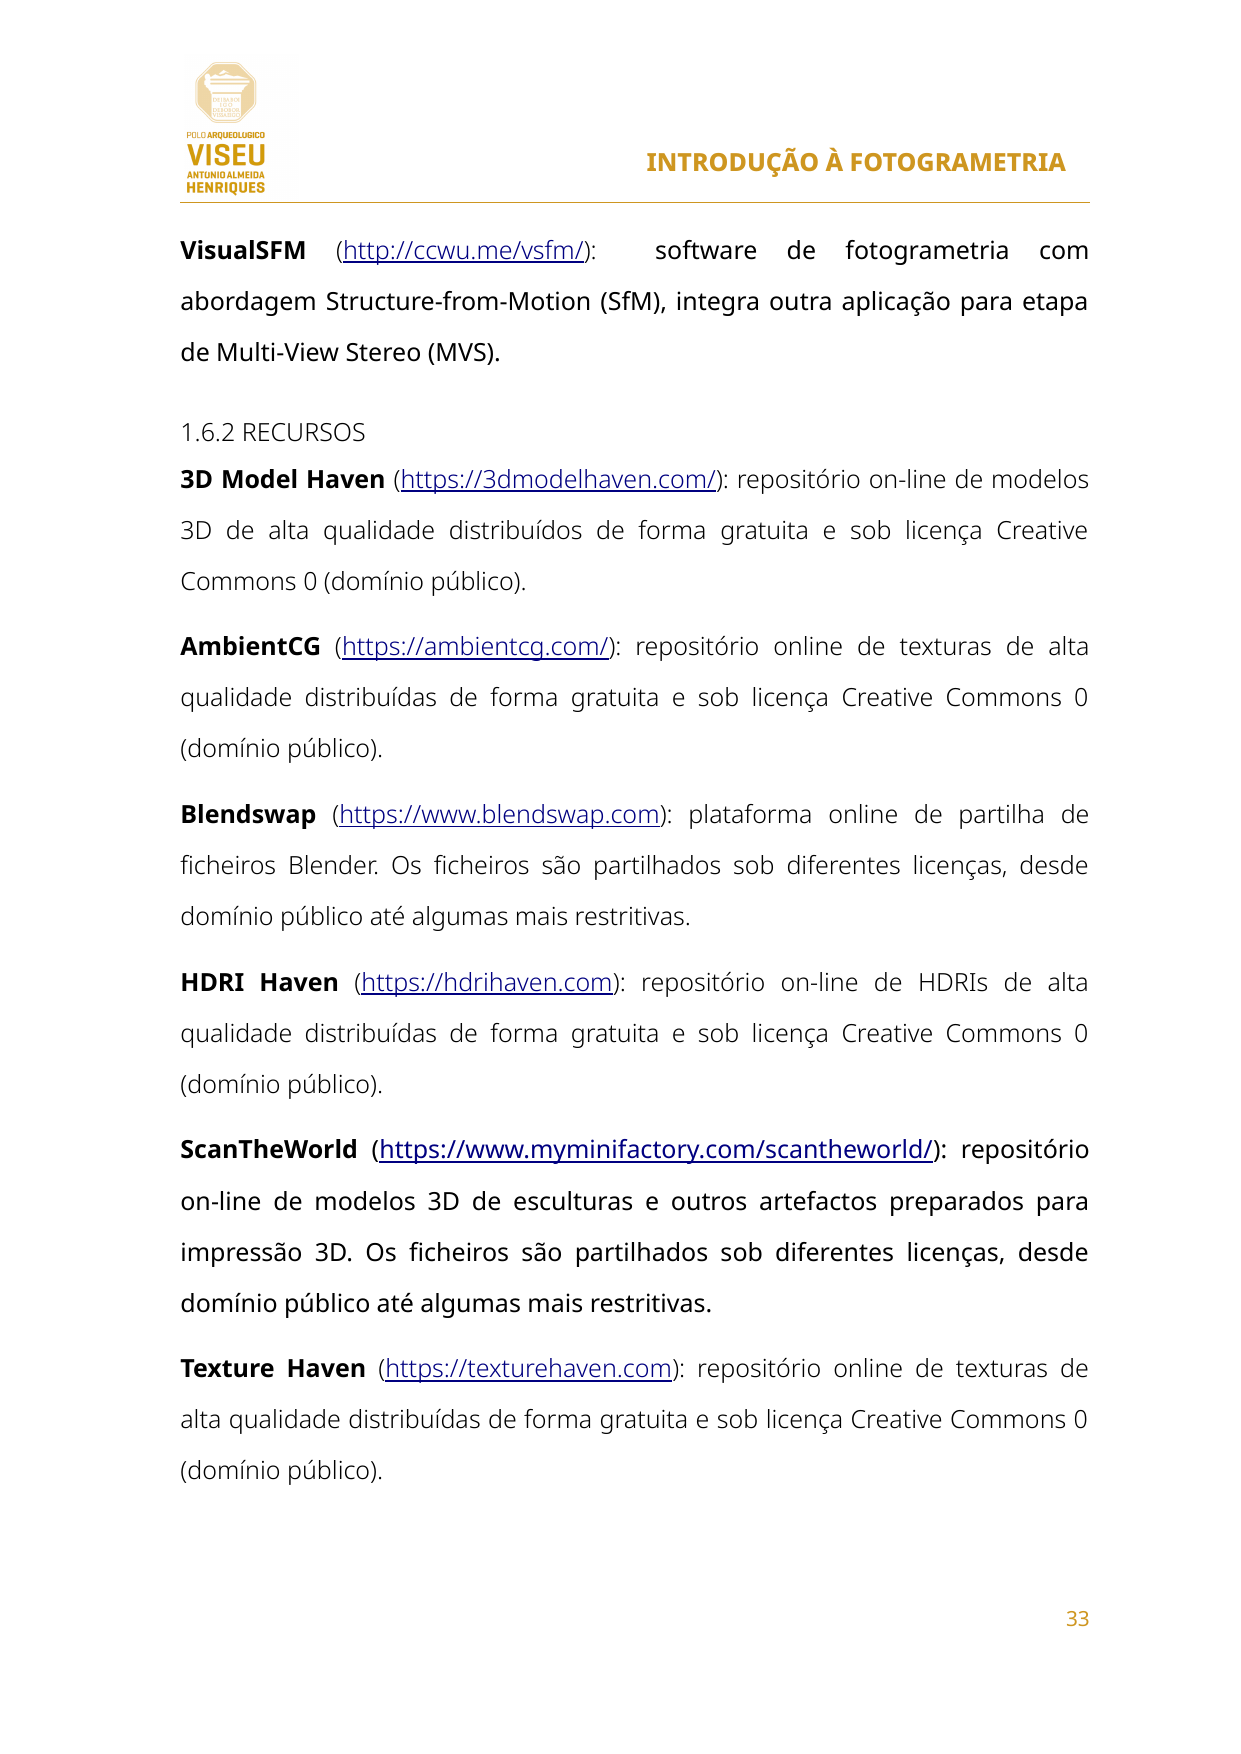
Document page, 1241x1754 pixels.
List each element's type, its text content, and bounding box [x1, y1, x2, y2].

text Texture Haven (https://texturehaven.com): repositório online de texturas de alta qualidade distribuídas de forma gratuita e sob licença Creative Commons 0 (domínio público). [180, 1351, 1090, 1487]
text HDRI Haven (https://hdrihaven.com): repositório on-line de HDRIs de alta qualidade distribuídas de forma gratuita e sob licença Creative Commons 0 (domínio público). [180, 964, 1090, 1101]
text 3D Model Haven (https://3dmodelhaven.com/): repositório on-line de modelos 3D de alta qualidade distribuídos de forma gratuita e sob licença Creative Commons 0 (domínio público). [180, 461, 1090, 597]
subtitle 1.6.2 recursos [180, 415, 1090, 449]
text Blendswap (https://www.blendswap.com): plataforma online de partilha de ficheiros Blender. Os ficheiros são partilhados sob diferentes licenças, desde domínio público até algumas mais restritivas. [180, 797, 1090, 933]
text AmbientCG (https://ambientcg.com/): repositório online de texturas de alta qualidade distribuídas de forma gratuita e sob licença Creative Commons 0 (domínio público). [180, 629, 1090, 765]
picture [184, 54, 300, 202]
text ScanTheWorld (https://www.myminifactory.com/scantheworld/): repositório on-line de modelos 3D de esculturas e outros artefactos preparados para impressão 3D. Os ficheiros são partilhados sob diferentes licenças, desde domínio público até algumas mais restritivas. [180, 1132, 1090, 1319]
text VisualSFM (http://ccwu.me/vsfm/): software de fotogrametria com abordagem Structure-from-Motion (SfM), integra outra aplicação para etapa de Multi-View Stereo (MVS). [180, 232, 1090, 368]
